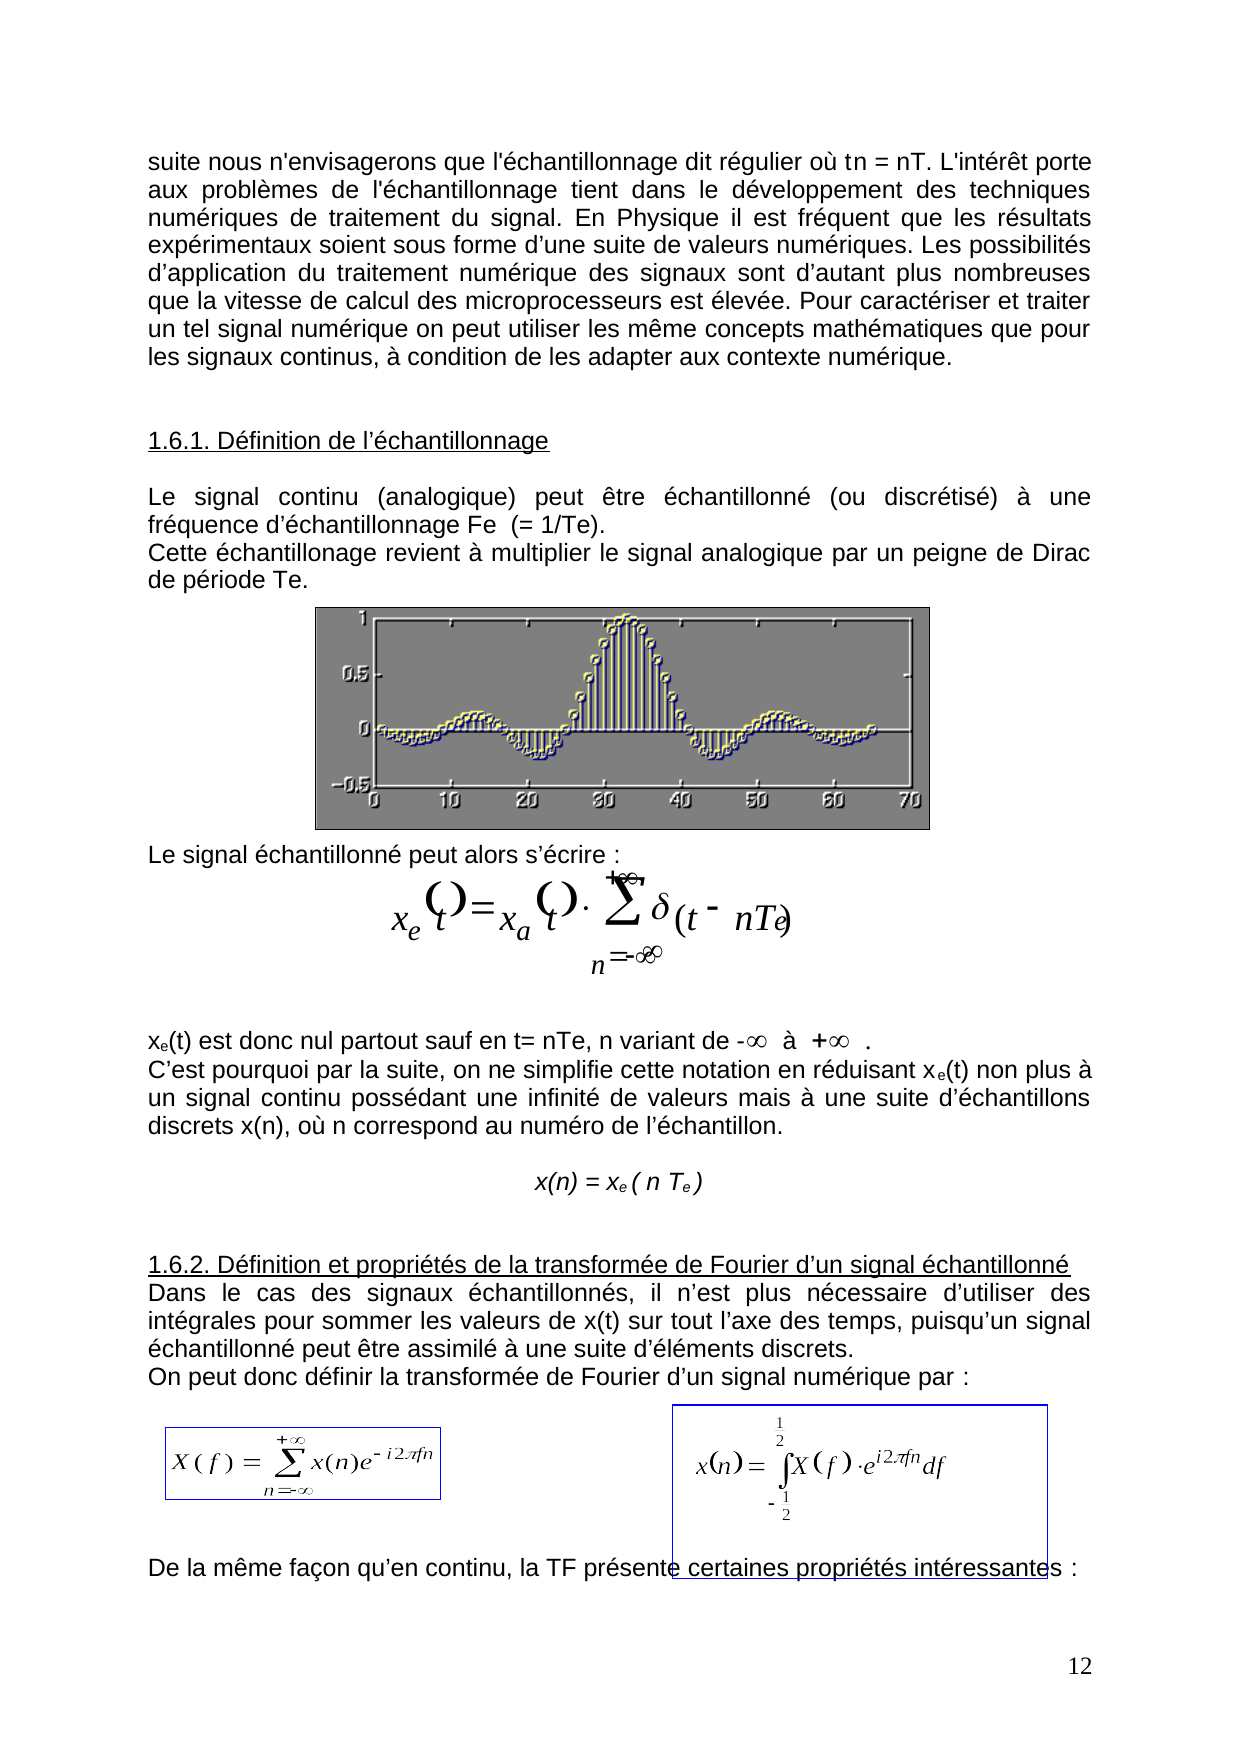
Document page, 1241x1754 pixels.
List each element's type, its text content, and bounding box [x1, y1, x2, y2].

text e [408, 914, 423, 946]
text  [630, 945, 656, 972]
subtitle 1.6.2. Définition et propriétés de la transformée de Fourier d’un signal échantillonné [148, 1251, 1092, 1279]
text  [605, 881, 646, 934]
text  [432, 883, 443, 910]
text x(n) = xe ( n Te ) [148, 1167, 1092, 1195]
text  [535, 883, 546, 927]
text Dans le cas des signaux échantillonnés, il n’est plus nécessaire d’utiliser des intégrales pour sommer les valeurs de x(t) sur tout l’axe des temps, puisqu’un signal échantillonné peut être assimilé à une suite d’éléments discrets. [148, 1279, 1092, 1363]
text  [604, 866, 621, 893]
text  [449, 883, 468, 927]
text nTe [734, 897, 779, 939]
text t [687, 897, 700, 939]
text De la même façon qu’en continu, la TF présente certaines propriétés intéressantes : [148, 1553, 797, 1581]
text De la même façon qu’en continu, la TF présente certaines propriétés intéressantes : [836, 1553, 1092, 1581]
text Le signal échantillonné peut alors s’écrire : [148, 841, 1092, 869]
text suite nous n'envisagerons que l'échantillonnage dit régulier où tn = nT. L'intérêt porte aux problèmes de l'échantillonnage tient dans le développement des techniques numériques de traitement du signal. En Physique il est fréquent que les résultats expérimentaux soient sous forme d’une suite de valeurs numériques. Les possibilités d’application du traitement numérique des signaux sont d’autant plus nombreuses que la vitesse de calcul des microprocesseurs est élevée. Pour caractériser et traiter un tel signal numérique on peut utiliser les même concepts mathématiques que pour les signaux continus, à condition de les adapter aux contexte numérique. [148, 148, 1092, 371]
text x [499, 897, 520, 939]
text Cette échantillonage revient à multiplier le signal analogique par un peigne de Dirac de période Te. [148, 538, 1092, 594]
text t [435, 897, 449, 939]
text ) [779, 897, 792, 939]
picture [316, 608, 929, 829]
text Le signal continu (analogique) peut être échantillonné (ou discrétisé) à une fréquence d’échantillonnage Fe (= 1/Te). [148, 483, 1092, 538]
text  [706, 893, 719, 927]
text ( [674, 897, 687, 939]
text  [560, 883, 575, 927]
text  [641, 939, 663, 966]
text n [591, 948, 608, 981]
text t [546, 897, 560, 939]
text  [543, 883, 553, 910]
text On peut donc définir la transformée de Fourier d’un signal numérique par : [148, 1363, 1092, 1391]
subtitle 1.6.1. Définition de l’échantillonnage [148, 427, 1092, 455]
text De la même façon qu’en continu, la TF présente certaines propriétés intéressantes : [673, 1553, 1047, 1578]
text  [424, 883, 435, 927]
text  [621, 866, 639, 893]
text x [392, 897, 412, 939]
text  [649, 893, 670, 927]
text C’est pourquoi par la suite, on ne simplifie cette notation en réduisant xe(t) non plus à un signal continu possédant une infinité de valeurs mais à une suite d’échantillons discrets x(n), où n correspond au numéro de l’échantillon. [148, 1056, 1092, 1139]
text  [568, 883, 579, 893]
text  [468, 893, 498, 927]
text  [575, 893, 597, 927]
text xe(t) est donc nul partout sauf en t= nTe, n variant de -à [148, 1027, 1092, 1056]
text a [516, 914, 533, 946]
text  [607, 945, 630, 972]
